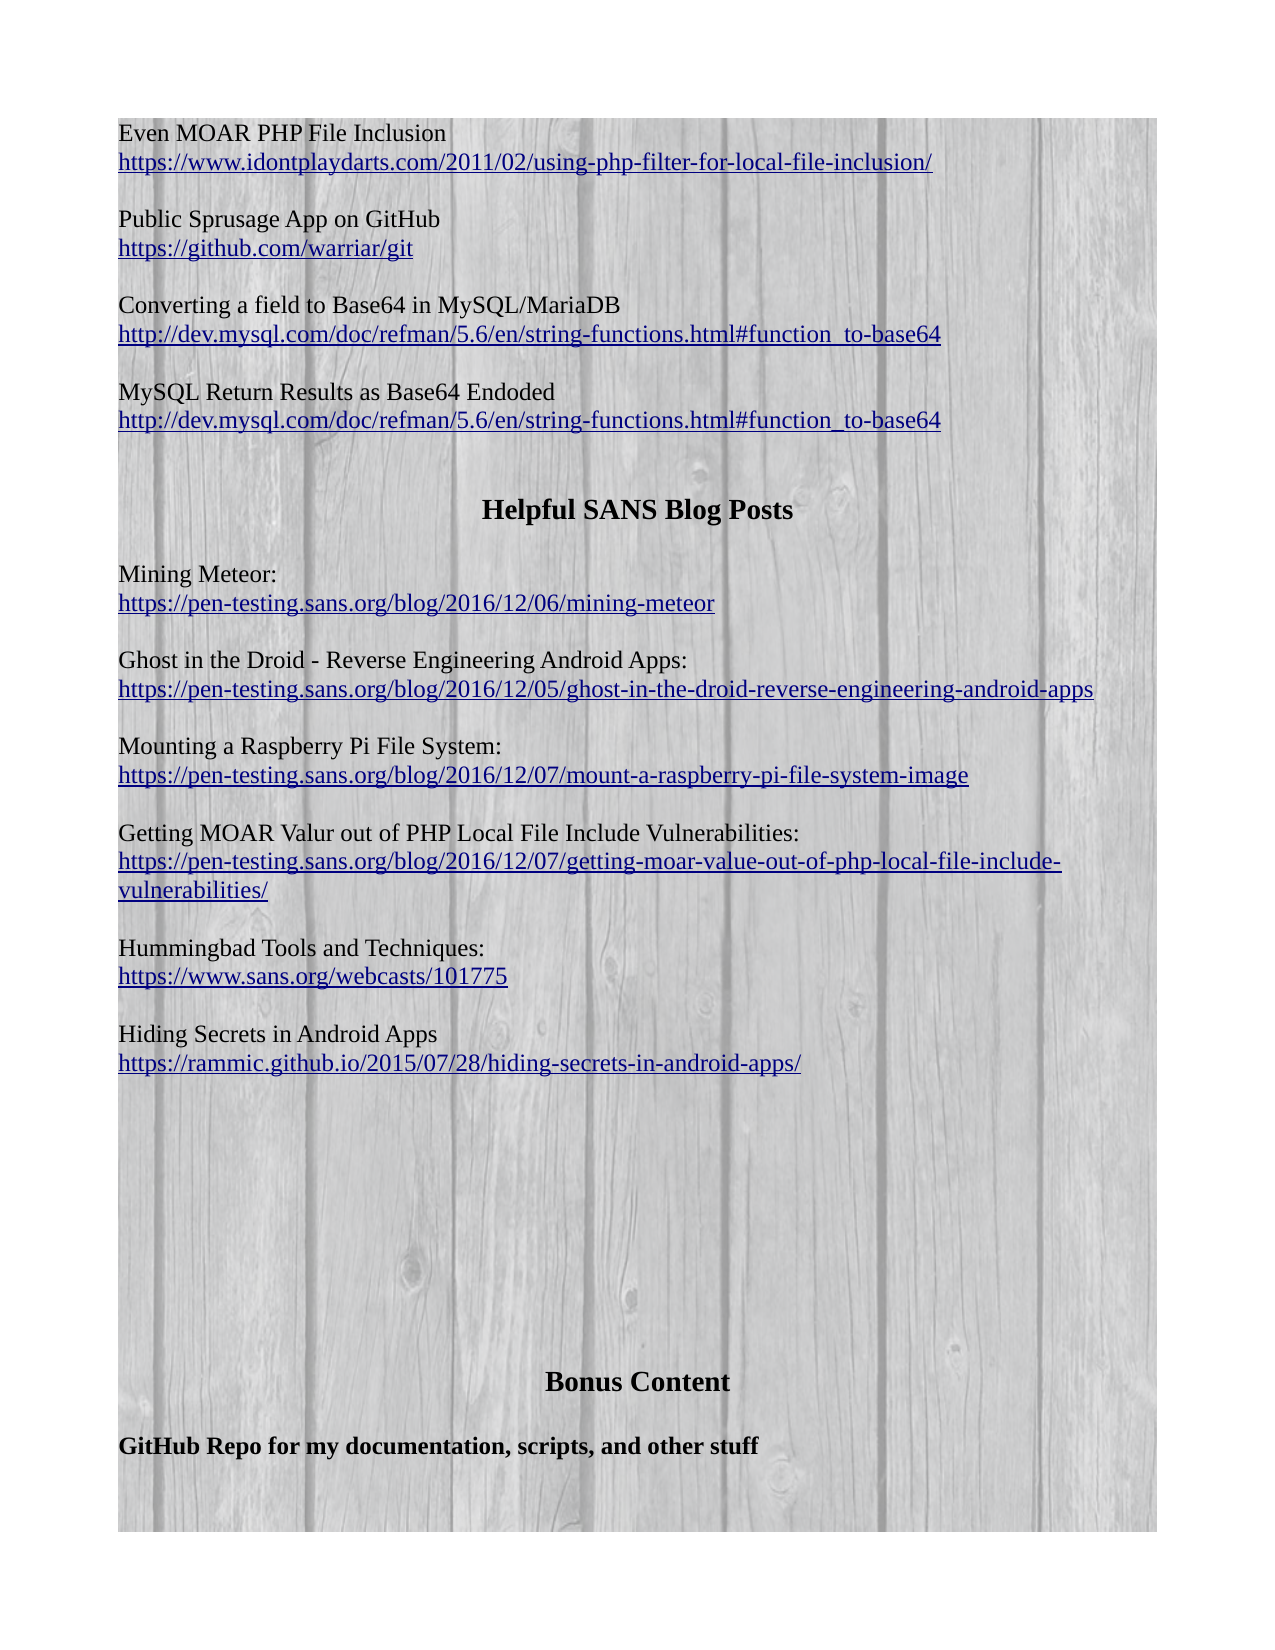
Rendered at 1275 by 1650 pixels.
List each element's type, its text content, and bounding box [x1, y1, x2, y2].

picture [118, 348, 1157, 377]
text https://pen-testing.sans.org/blog/2016/12/07/getting-moar-value-out-of-php-local-file-include-vulnerabilities/ [118, 846, 1157, 904]
text Public Sprusage App on GitHub [118, 204, 1157, 233]
text Hummingbad Tools and Techniques: [118, 933, 1157, 961]
text http://dev.mysql.com/doc/refman/5.6/en/string-functions.html#function_to-base64 [118, 319, 1157, 348]
picture [118, 1460, 1157, 1532]
text Bonus Content [118, 1364, 1157, 1397]
text Even MOAR PHP File Inclusion [118, 118, 1157, 147]
text MySQL Return Results as Base64 Endoded [118, 377, 1157, 406]
text GitHub Repo for my documentation, scripts, and other stuff [118, 1431, 1157, 1460]
text Hiding Secrets in Android Apps [118, 1019, 1157, 1048]
picture [118, 616, 1157, 645]
picture [118, 703, 1157, 731]
text https://pen-testing.sans.org/blog/2016/12/05/ghost-in-the-droid-reverse-engineering-android-apps [118, 674, 1157, 703]
text Mining Meteor: [118, 559, 1157, 588]
picture [118, 262, 1157, 291]
picture [118, 525, 1157, 559]
text Ghost in the Droid - Reverse Engineering Android Apps: [118, 645, 1157, 674]
picture [118, 1076, 1157, 1364]
text https://rammic.github.io/2015/07/28/hiding-secrets-in-android-apps/ [118, 1048, 1157, 1076]
picture [118, 789, 1157, 818]
picture [118, 904, 1157, 933]
text https://www.sans.org/webcasts/101775 [118, 961, 1157, 990]
picture [118, 176, 1157, 204]
picture [118, 434, 1157, 492]
text Getting MOAR Valur out of PHP Local File Include Vulnerabilities: [118, 818, 1157, 846]
picture [118, 1397, 1157, 1431]
text Helpful SANS Blog Posts [118, 492, 1157, 525]
text https://pen-testing.sans.org/blog/2016/12/06/mining-meteor [118, 588, 1157, 616]
text Mounting a Raspberry Pi File System: [118, 731, 1157, 760]
picture [118, 990, 1157, 1019]
text http://dev.mysql.com/doc/refman/5.6/en/string-functions.html#function_to-base64 [118, 406, 1157, 434]
text Converting a field to Base64 in MySQL/MariaDB [118, 291, 1157, 319]
text https://github.com/warriar/git [118, 233, 1157, 262]
text https://pen-testing.sans.org/blog/2016/12/07/mount-a-raspberry-pi-file-system-image [118, 760, 1157, 789]
text https://www.idontplaydarts.com/2011/02/using-php-filter-for-local-file-inclusion/ [118, 147, 1157, 176]
